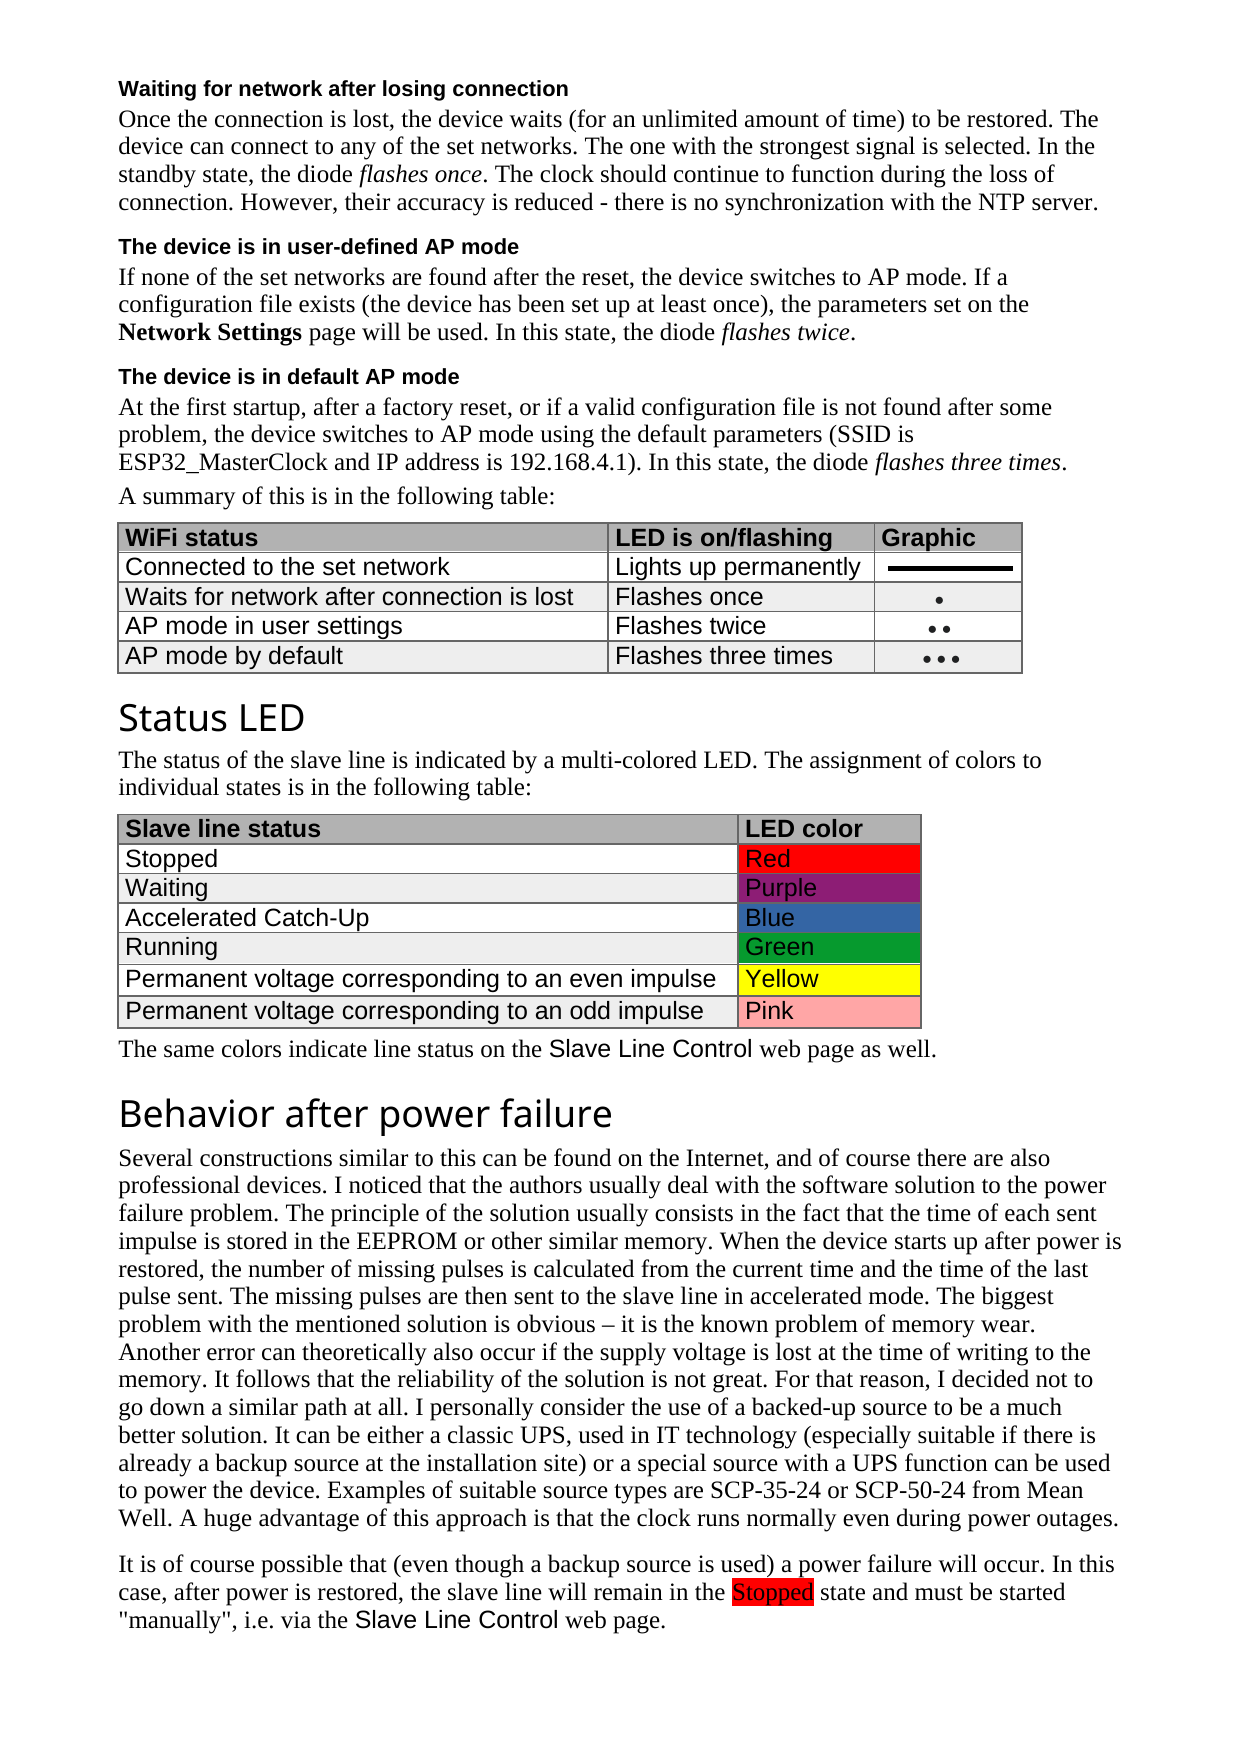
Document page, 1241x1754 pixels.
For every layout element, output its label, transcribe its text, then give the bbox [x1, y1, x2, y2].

subtitle The device is in user-defined AP mode [118, 234, 1122, 259]
table_cell Stopped [119, 845, 737, 873]
text At the first startup, after a factory reset, or if a valid configuration file is not found after some problem, the device switches to AP mode using the default parameters (SSID is ESP32_MasterClock and IP address is 192.168.4.1). In this state, the diode flashes three times. [118, 393, 1122, 476]
subtitle Waiting for network after losing connection [118, 77, 1122, 101]
table_cell Red [739, 845, 920, 873]
table_cell Lights up permanently [609, 553, 874, 581]
table_cell Waits for network after connection is lost [119, 583, 607, 611]
text The same colors indicate line status on the Slave Line Control web page as well. [118, 1035, 1122, 1063]
table_cell Flashes twice [609, 612, 874, 640]
subtitle The device is in default AP mode [118, 365, 1122, 389]
text Once the connection is lost, the device waits (for an unlimited amount of time) to be restored. The device can connect to any of the set networks. The one with the strongest signal is selected. In the standby state, the diode flashes once. The clock should continue to function during the loss of connection. However, their accuracy is reduced - there is no synchronization with the NTP server. [118, 105, 1122, 216]
table_cell ● ● [875, 612, 1021, 640]
table_cell Flashes once [609, 583, 874, 611]
table_cell [875, 553, 1021, 581]
text A summary of this is in the following table: [118, 482, 1122, 509]
table_header Slave line status [119, 815, 737, 843]
table_cell Pink [739, 997, 920, 1027]
table_cell Flashes three times [609, 642, 874, 672]
table_cell AP mode by default [119, 642, 607, 672]
table_cell Blue [739, 904, 920, 932]
text The status of the slave line is indicated by a multi-colored LED. The assignment of colors to individual states is in the following table: [118, 746, 1122, 801]
table_header Graphic [875, 524, 1021, 551]
text Several constructions similar to this can be found on the Internet, and of course there are also professional devices. I noticed that the authors usually deal with the software solution to the power failure problem. The principle of the solution usually consists in the fact that the time of each sent impulse is stored in the EEPROM or other similar memory. When the device starts up after power is restored, the number of missing pulses is calculated from the current time and the time of the last pulse sent. The missing pulses are then sent to the slave line in accelerated mode. The biggest problem with the mentioned solution is obvious – it is the known problem of memory wear. Another error can theoretically also occur if the supply voltage is lost at the time of writing to the memory. It follows that the reliability of the solution is not great. For that reason, I decided not to go down a similar path at all. I personally consider the use of a backed-up source to be a much better solution. It can be either a classic UPS, used in IT technology (especially suitable if there is already a backup source at the installation site) or a special source with a UPS function can be used to power the device. Examples of suitable source types are SCP-35-24 or SCP-50-24 from Mean Well. A huge advantage of this approach is that the clock runs normally even during power outages. [118, 1144, 1122, 1532]
table_cell Connected to the set network [119, 553, 607, 581]
table_cell Accelerated Catch-Up [119, 904, 737, 932]
table_cell Permanent voltage corresponding to an even impulse [119, 965, 737, 995]
table_cell Running [119, 933, 737, 963]
subtitle Behavior after power failure [118, 1087, 1122, 1138]
table_cell Purple [739, 874, 920, 902]
table_cell ● [875, 583, 1021, 611]
table_header LED is on/flashing [609, 524, 874, 551]
table_header WiFi status [119, 524, 607, 551]
subtitle Status LED [118, 691, 1122, 742]
table_cell Permanent voltage corresponding to an odd impulse [119, 997, 737, 1027]
table_cell AP mode in user settings [119, 612, 607, 640]
text If none of the set networks are found after the reset, the device switches to AP mode. If a configuration file exists (the device has been set up at least once), the parameters set on the Network Settings page will be used. In this state, the diode flashes twice. [118, 263, 1122, 346]
table_cell ● ● ● [875, 642, 1021, 672]
table_cell Waiting [119, 874, 737, 902]
table_cell Yellow [739, 965, 920, 995]
table_cell Green [739, 933, 920, 963]
table_header LED color [739, 815, 920, 843]
text It is of course possible that (even though a backup source is used) a power failure will occur. In this case, after power is restored, the slave line will remain in the Stopped state and must be started "manually", i.e. via the Slave Line Control web page. [118, 1550, 1122, 1634]
